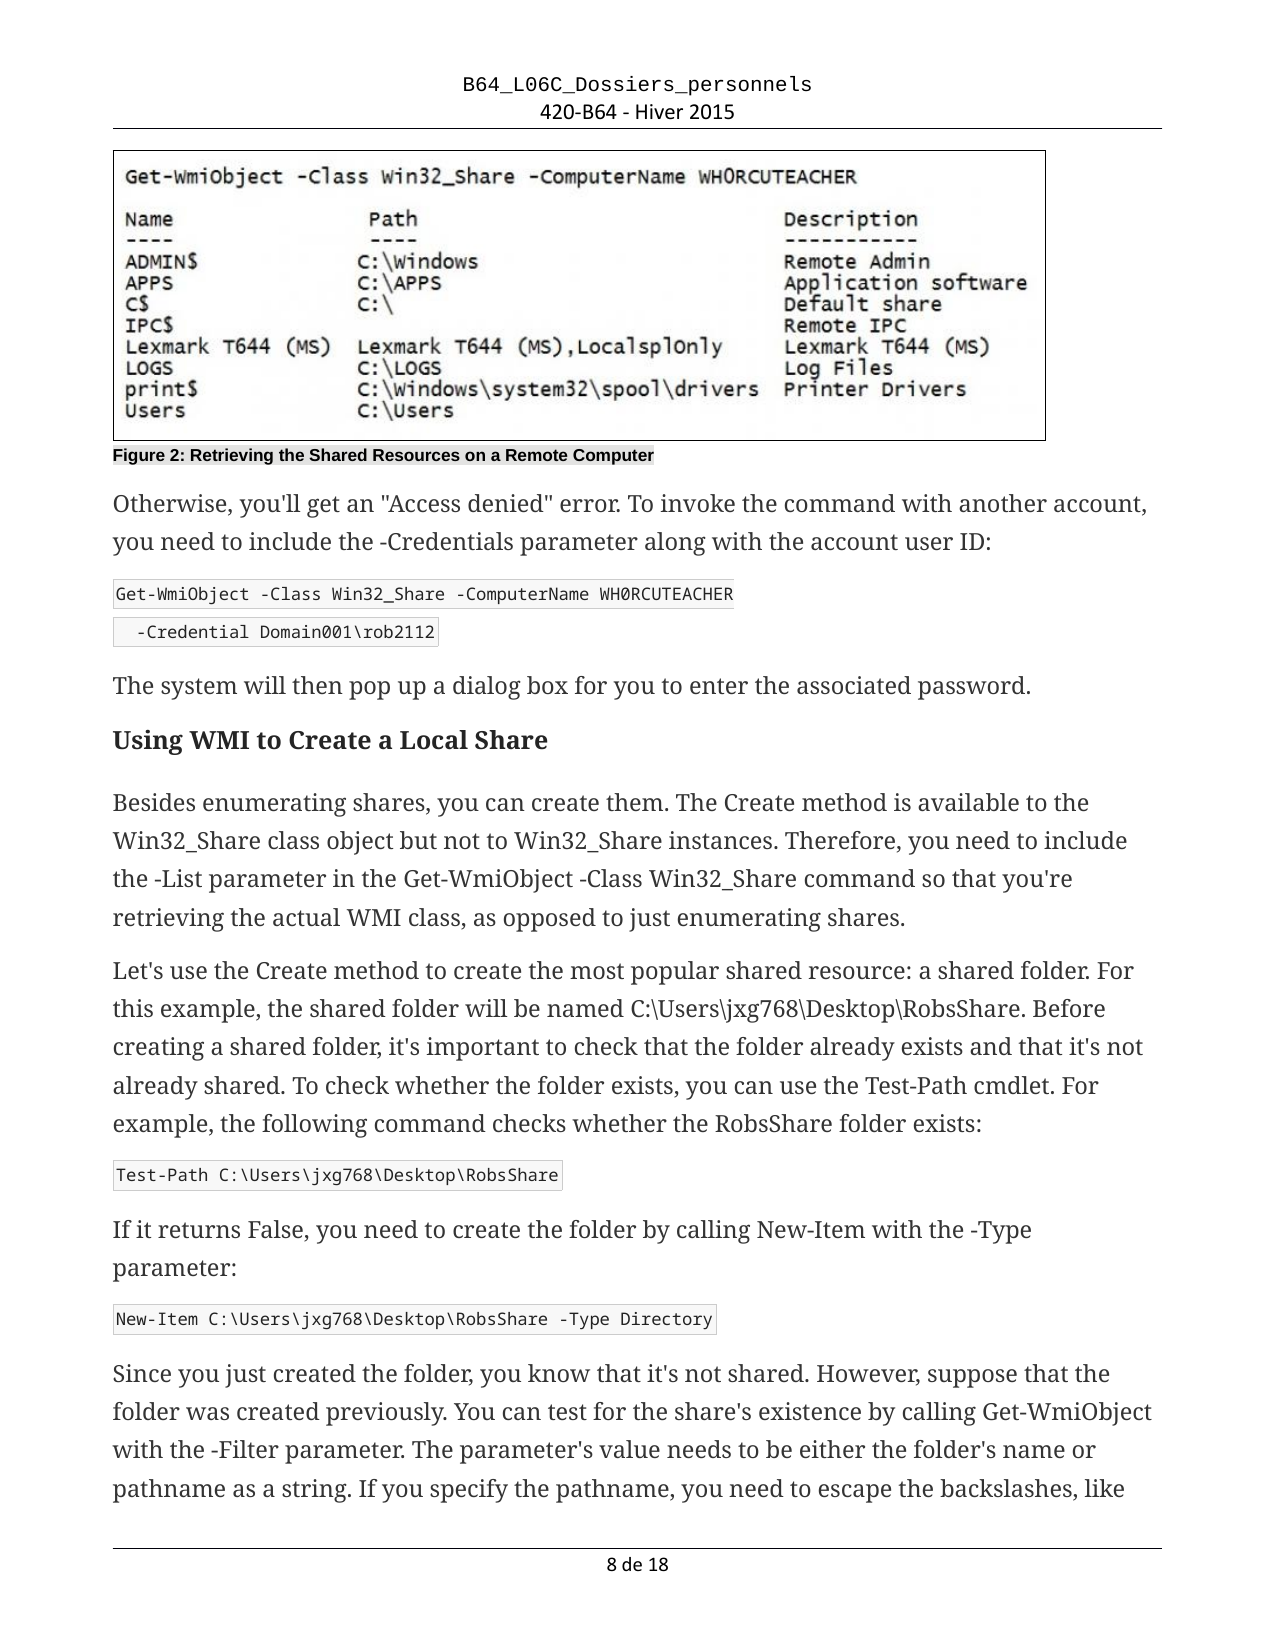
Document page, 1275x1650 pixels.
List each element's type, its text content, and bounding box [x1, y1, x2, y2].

text [563, 1160, 1162, 1190]
subtitle Using WMI to Create a Local Share [112, 723, 1162, 757]
text Since you just created the folder, you know that it's not shared. However, suppose that the folder was created previously. You can test for the share's existence by calling Get-WmiObject with the -Filter parameter. The parameter's value needs to be either the folder's name or pathname as a string. If you specify the pathname, you need to escape the backslashes, like [112, 1357, 1162, 1504]
text If it returns False, you need to create the folder by calling New-Item with the -Type parameter: [112, 1213, 1162, 1283]
text [717, 1304, 1162, 1334]
picture [114, 151, 1045, 440]
text Let's use the Create method to create the most popular shared resource: a shared folder. For this example, the shared folder will be named C:\Users\jxg768\Desktop\RobsShare. Before creating a shared folder, it's important to check that the folder already exists and that it's not already shared. To check whether the folder exists, you can use the Test-Path cmdlet. For example, the following command checks whether the RobsShare folder exists: [112, 954, 1162, 1139]
text Otherwise, you'll get an "Access denied" error. To invoke the command with another account, you need to include the -Credentials parameter along with the account user ID: [112, 487, 1162, 558]
text Figure 2: Retrieving the Shared Resources on a Remote Computer [112, 445, 1162, 465]
text Besides enumerating shares, you can create them. The Create method is available to the Win32_Share class object but not to Win32_Share instances. Therefore, you need to include the -List parameter in the Get-WmiObject -Class Win32_Share command so that you're retrieving the actual WMI class, as opposed to just enumerating shares. [112, 786, 1162, 933]
text Get-WmiObject -Class Win32_Share -ComputerName WH0RCUTEACHER -Credential Domain001\rob2112 [112, 579, 1162, 646]
text The system will then pop up a dialog box for you to enter the associated password. [112, 670, 1162, 702]
text Test-Path C:\Users\jxg768\Desktop\RobsShare [114, 1161, 562, 1190]
text New-Item C:\Users\jxg768\Desktop\RobsShare -Type Directory [114, 1305, 716, 1334]
